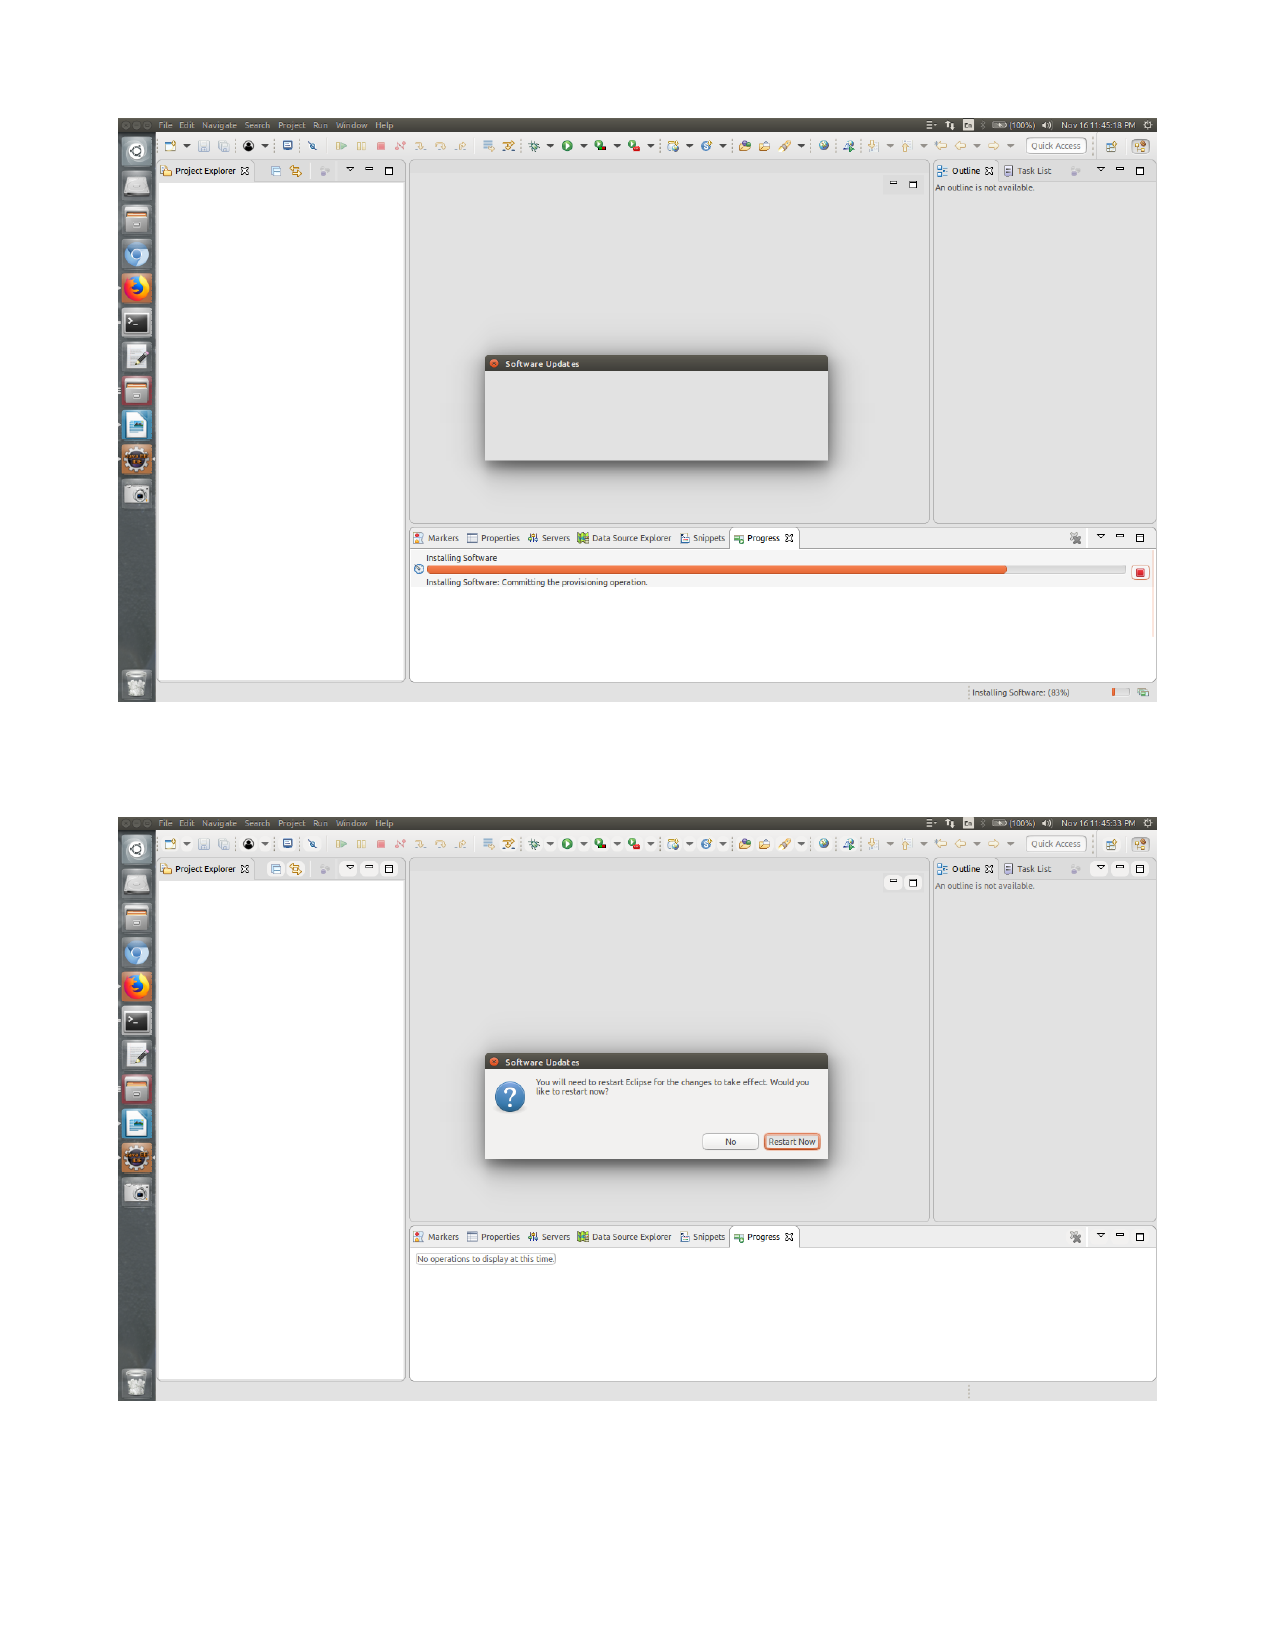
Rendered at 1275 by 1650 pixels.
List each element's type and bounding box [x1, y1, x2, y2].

picture [118, 118, 1157, 702]
picture [118, 817, 1157, 1401]
